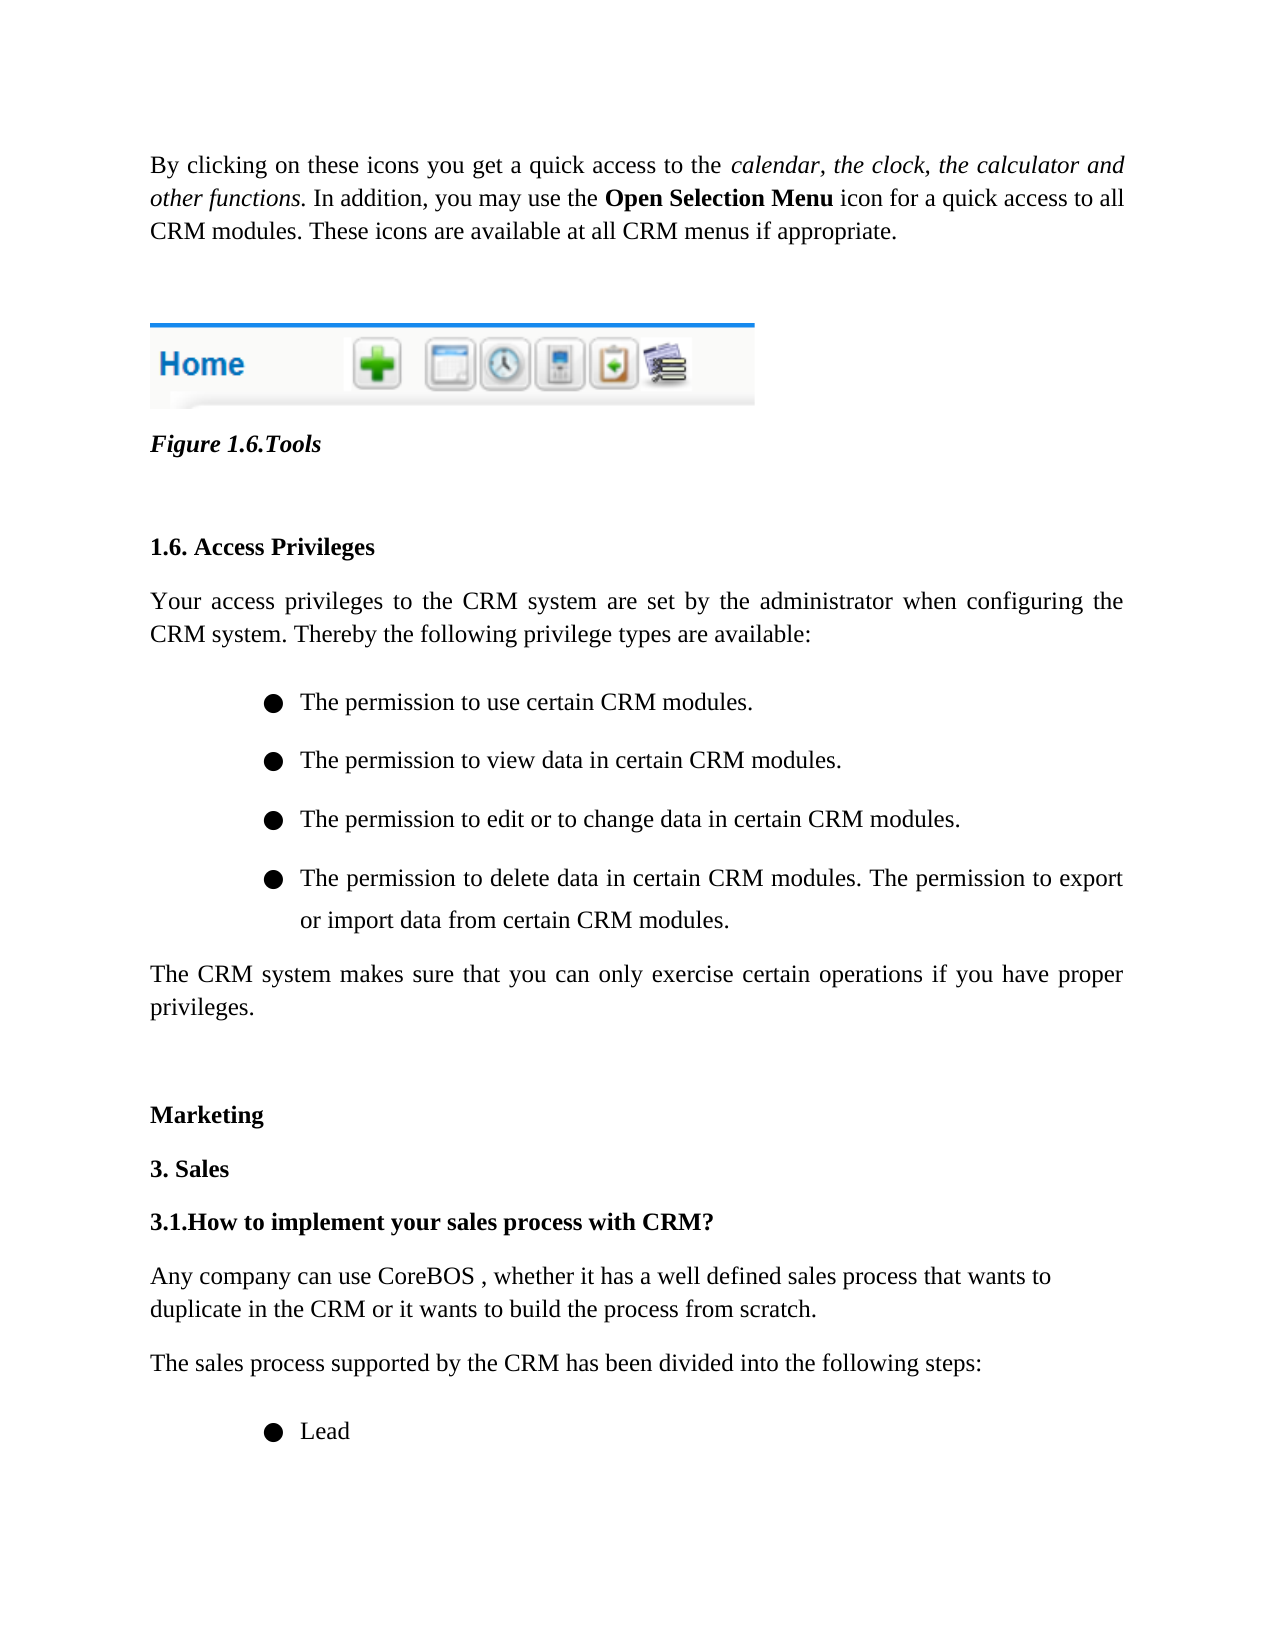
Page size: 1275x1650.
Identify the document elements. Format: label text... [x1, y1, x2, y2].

text 3.1.How to implement your sales process with CRM? [150, 1207, 1125, 1236]
text By clicking on these icons you get a quick access to the calendar, the clock, the calculator and other functions. In addition, you may use the Open Selection Menu icon for a quick access to all CRM modules. These icons are available at all CRM menus if appropriate. [150, 150, 1125, 245]
list The permission to use certain CRM modules. [262, 673, 1125, 724]
text The CRM system makes sure that you can only exercise certain operations if you have proper privileges. [150, 959, 1125, 1021]
list Lead [262, 1402, 1125, 1453]
text The sales process supported by the CRM has been divided into the following steps: [150, 1348, 1125, 1377]
text Any company can use CoreBOS , whether it has a well defined sales process that wants to duplicate in the CRM or it wants to build the process from scratch. [150, 1261, 1125, 1323]
list The permission to view data in certain CRM modules. [262, 732, 1125, 783]
list The permission to edit or to change data in certain CRM modules. [262, 791, 1125, 842]
text Marketing [150, 1100, 1125, 1128]
text Your access privileges to the CRM system are set by the administrator when configuring the CRM system. Thereby the following privilege types are available: [150, 586, 1125, 648]
text Figure 1.6.Tools [150, 429, 1125, 458]
text 3. Sales [150, 1154, 1125, 1182]
picture [150, 323, 755, 409]
text 1.6. Access Privileges [150, 532, 1125, 561]
list The permission to delete data in certain CRM modules. The permission to export or import data from certain CRM modules. [262, 850, 1125, 934]
